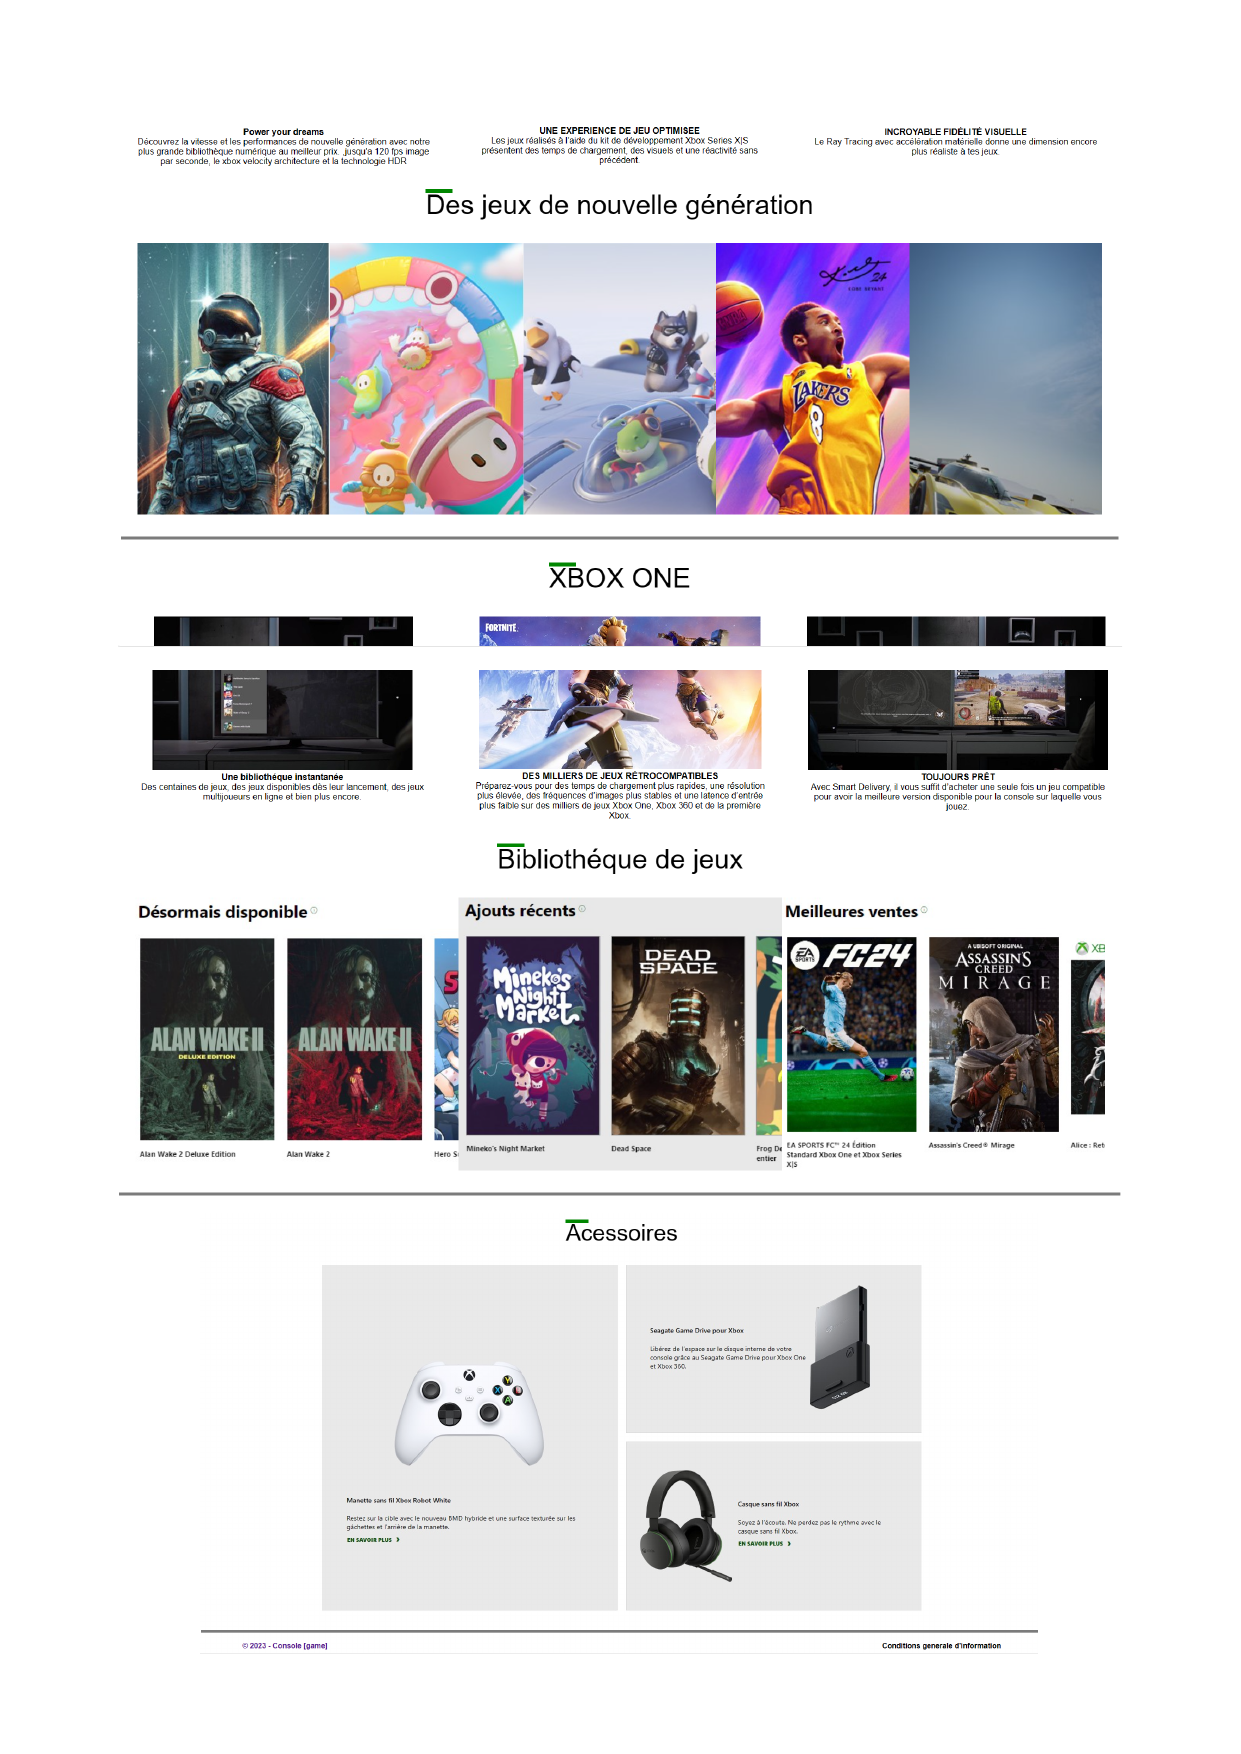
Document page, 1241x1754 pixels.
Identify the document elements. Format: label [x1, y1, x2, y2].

picture [200, 1213, 1038, 1654]
picture [118, 127, 1123, 647]
picture [116, 670, 1121, 1196]
